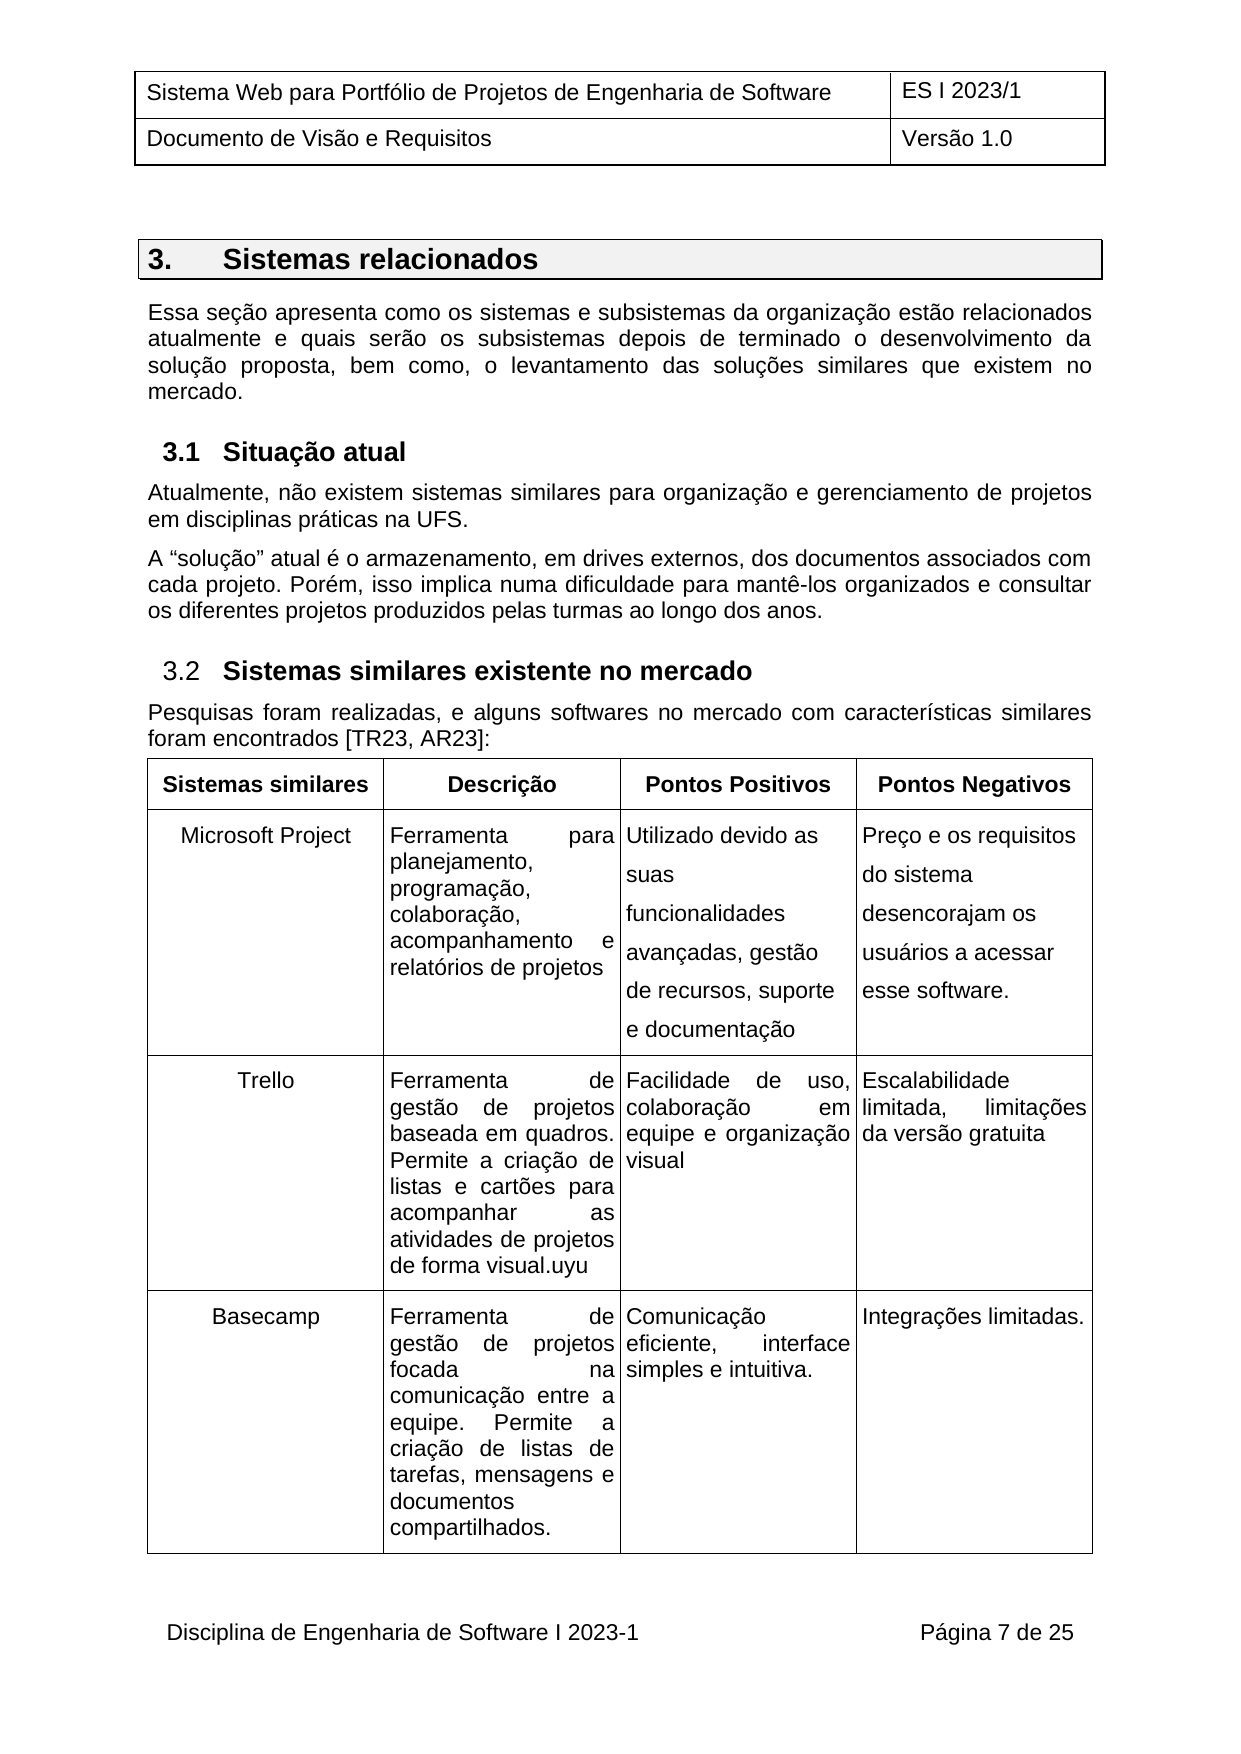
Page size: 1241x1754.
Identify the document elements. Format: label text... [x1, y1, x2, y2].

text Essa seção apresenta como os sistemas e subsistemas da organização estão relacionados atualmente e quais serão os subsistemas depois de terminado o desenvolvimento da solução proposta, bem como, o levantamento das soluções similares que existem no mercado. [148, 299, 1092, 404]
text Pesquisas foram realizadas, e alguns softwares no mercado com características similares foram encontrados [TR23, AR23]: [148, 698, 1092, 751]
table_cell Escalabilidade limitada, limitações da versão gratuita [857, 1056, 1092, 1290]
table_cell Utilizado devido as suas funcionalidades avançadas, gestão de recursos, suporte e documentação [621, 810, 856, 1054]
subtitle Situação atual [162, 436, 1092, 467]
table_cell Microsoft Project [148, 810, 383, 1054]
table_cell Ferramenta para planejamento, programação, colaboração, acompanhamento e relatórios de projetos [384, 810, 620, 1054]
table_cell Comunicação eficiente, interface simples e intuitiva. [621, 1291, 856, 1552]
table_header Pontos Negativos [857, 759, 1092, 809]
table_cell Trello [148, 1056, 383, 1290]
table_header Pontos Positivos [621, 759, 856, 809]
text Atualmente, não existem sistemas similares para organização e gerenciamento de projetos em disciplinas práticas na UFS. [148, 479, 1092, 532]
table_header Descrição [384, 759, 620, 809]
table_cell Ferramenta de gestão de projetos focada na comunicação entre a equipe. Permite a criação de listas de tarefas, mensagens e documentos compartilhados. [384, 1291, 620, 1552]
table_cell Preço e os requisitos do sistema desencorajam os usuários a acessar esse software. [857, 810, 1092, 1054]
table_header Sistemas similares [148, 759, 383, 809]
table_cell Integrações limitadas. [857, 1291, 1092, 1552]
table_cell Facilidade de uso, colaboração em equipe e organização visual [621, 1056, 856, 1290]
subtitle Sistemas relacionados [139, 240, 1101, 278]
text A “solução” atual é o armazenamento, em drives externos, dos documentos associados com cada projeto. Porém, isso implica numa dificuldade para mantê-los organizados e consultar os diferentes projetos produzidos pelas turmas ao longo dos anos. [148, 544, 1092, 623]
subtitle Sistemas similares existente no mercado [162, 655, 1092, 686]
table_cell Basecamp [148, 1291, 383, 1552]
table_cell Ferramenta de gestão de projetos baseada em quadros. Permite a criação de listas e cartões para acompanhar as atividades de projetos de forma visual.uyu [384, 1056, 620, 1290]
